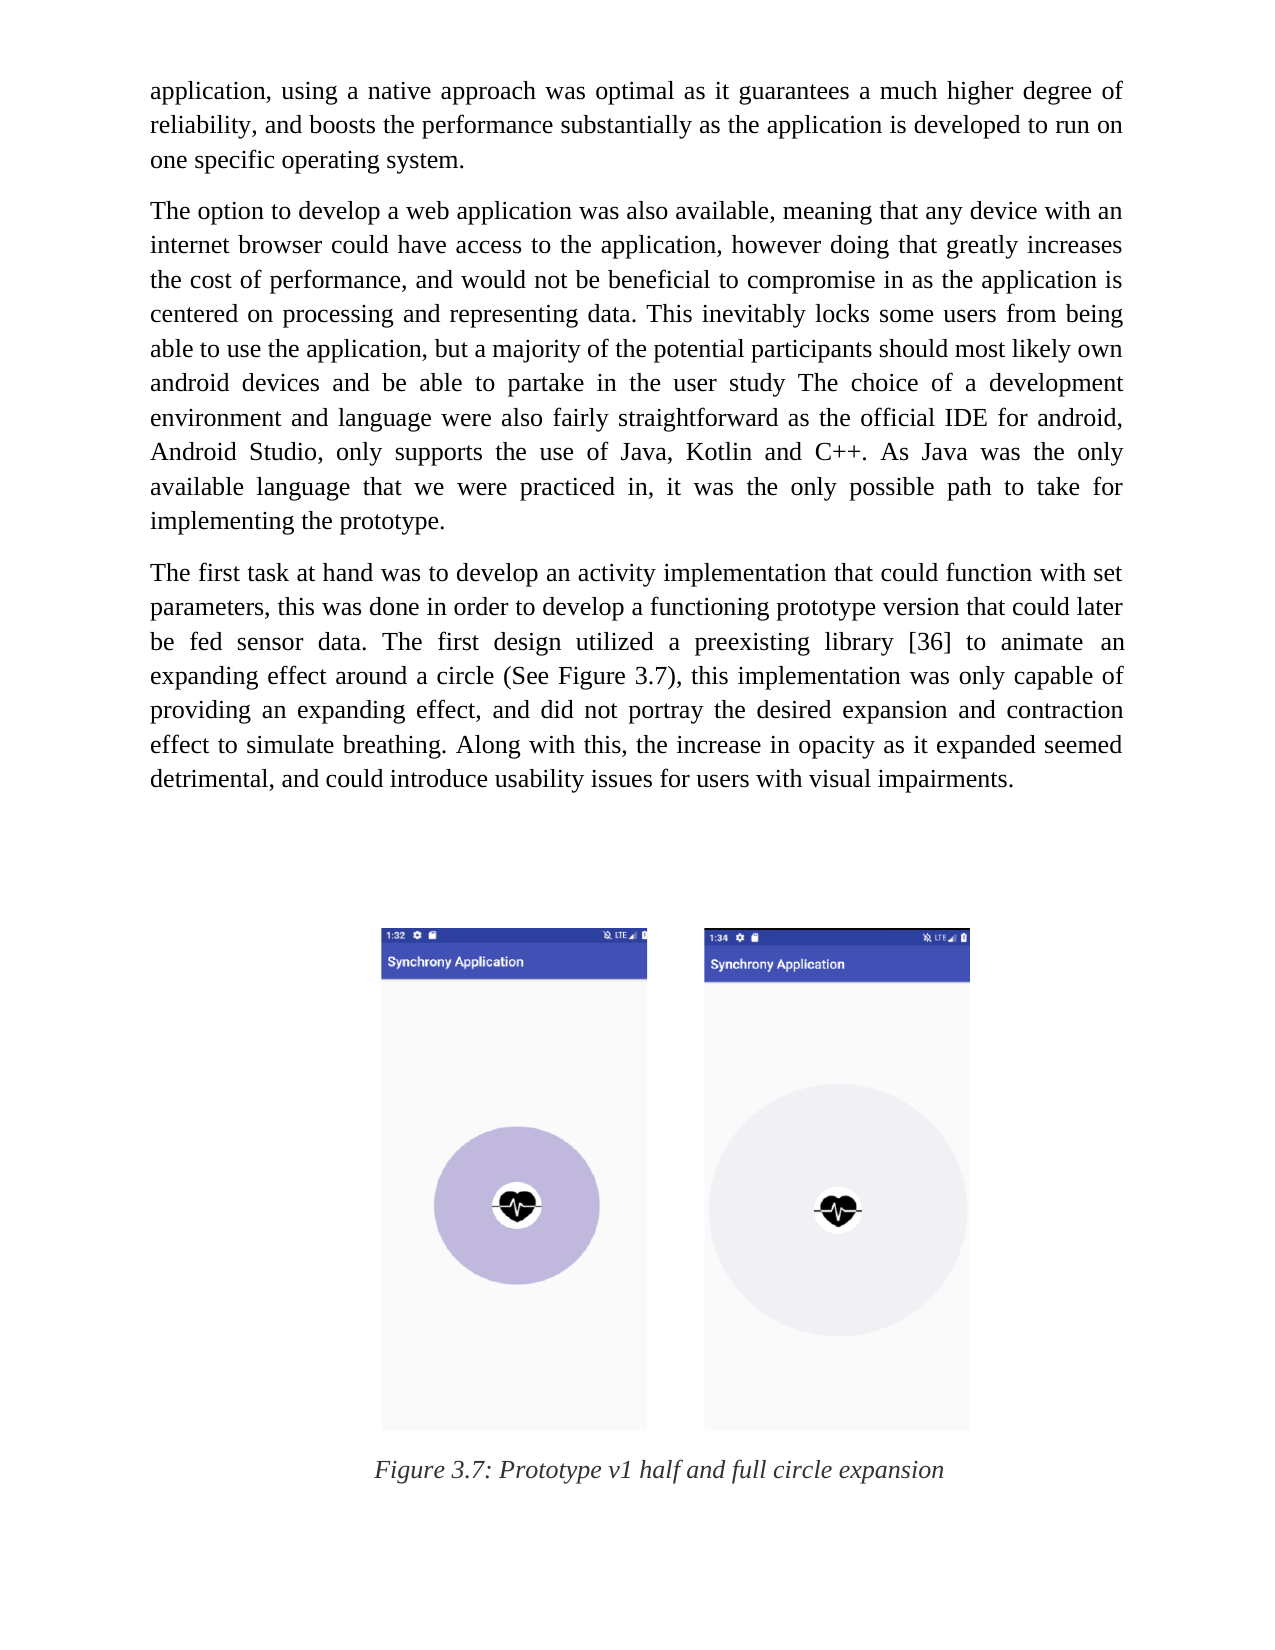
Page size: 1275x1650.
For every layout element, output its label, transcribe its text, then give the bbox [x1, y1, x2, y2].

text application, using a native approach was optimal as it guarantees a much higher degree of reliability, and boosts the performance substantially as the application is developed to run on one specific operating system. [150, 75, 1125, 174]
text The first task at hand was to develop an activity implementation that could function with set parameters, this was done in order to develop a functioning prototype version that could later be fed sensor data. The first design utilized a preexisting library [36] to animate an expanding effect around a circle (See Figure 3.7), this implementation was only capable of providing an expanding effect, and did not portray the desired expansion and contraction effect to simulate breathing. Along with this, the increase in opacity as it expanded seemed detrimental, and could introduce usability issues for users with visual impairments. [366, 1484, 955, 1536]
text Figure 3.7: Prototype v1 half and full circle expansion [366, 1454, 955, 1484]
text The first task at hand was to develop an activity implementation that could function with set parameters, this was done in order to develop a functioning prototype version that could later be fed sensor data. The first design utilized a preexisting library [36] to animate an expanding effect around a circle (See Figure 3.7), this implementation was only capable of providing an expanding effect, and did not portray the desired expansion and contraction effect to simulate breathing. Along with this, the increase in opacity as it expanded seemed detrimental, and could introduce usability issues for users with visual impairments. [150, 557, 1125, 793]
text The option to develop a web application was also available, meaning that any device with an internet browser could have access to the application, however doing that greatly increases the cost of performance, and would not be beneficial to compromise in as the application is centered on processing and representing data. This inevitably locks some users from being able to use the application, but a majority of the potential participants should most likely own android devices and be able to partake in the user study The choice of a development environment and language were also fairly straightforward as the official IDE for android, Android Studio, only supports the use of Java, Kotlin and C++. As Java was the only available language that we were practiced in, it was the only possible path to take for implementing the prototype. [150, 195, 1125, 535]
